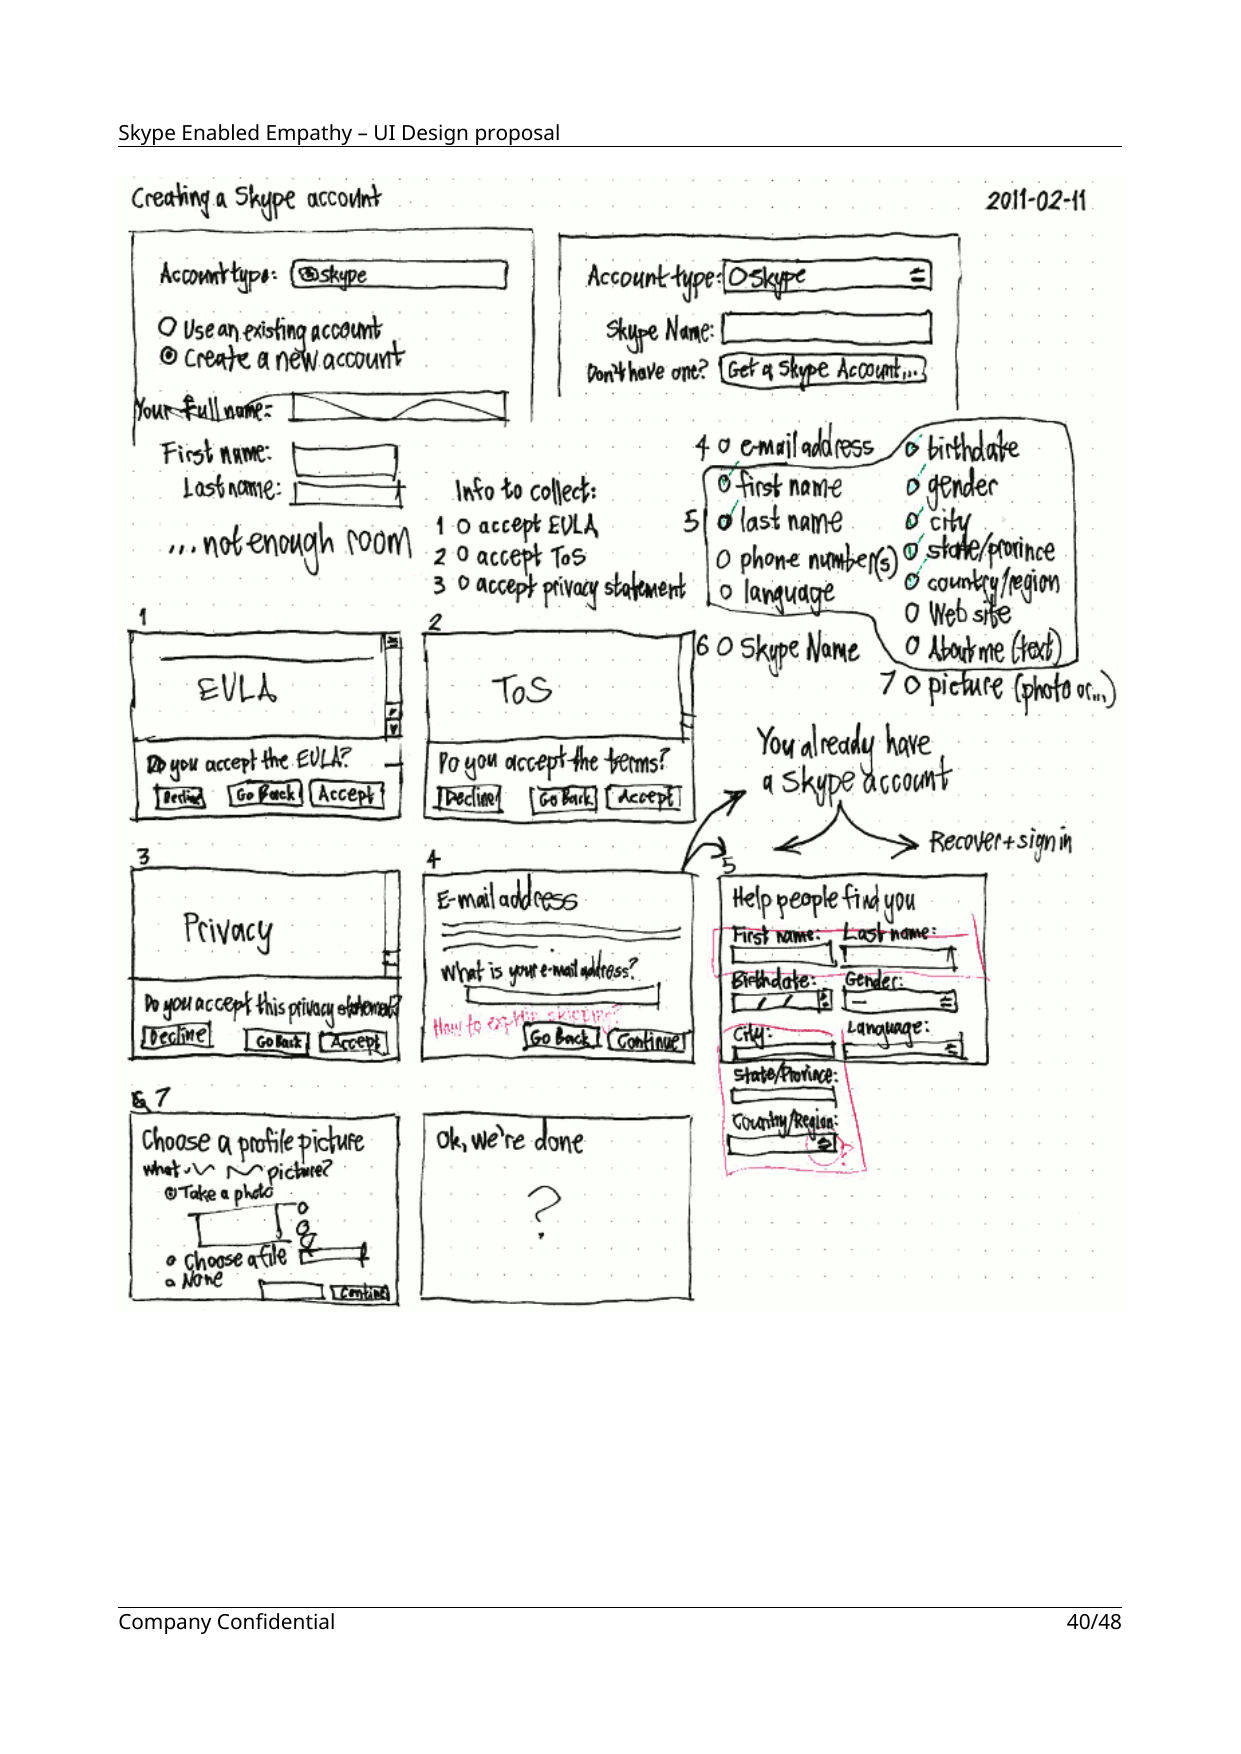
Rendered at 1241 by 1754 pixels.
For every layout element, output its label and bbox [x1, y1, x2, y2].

picture [118, 176, 1123, 1312]
